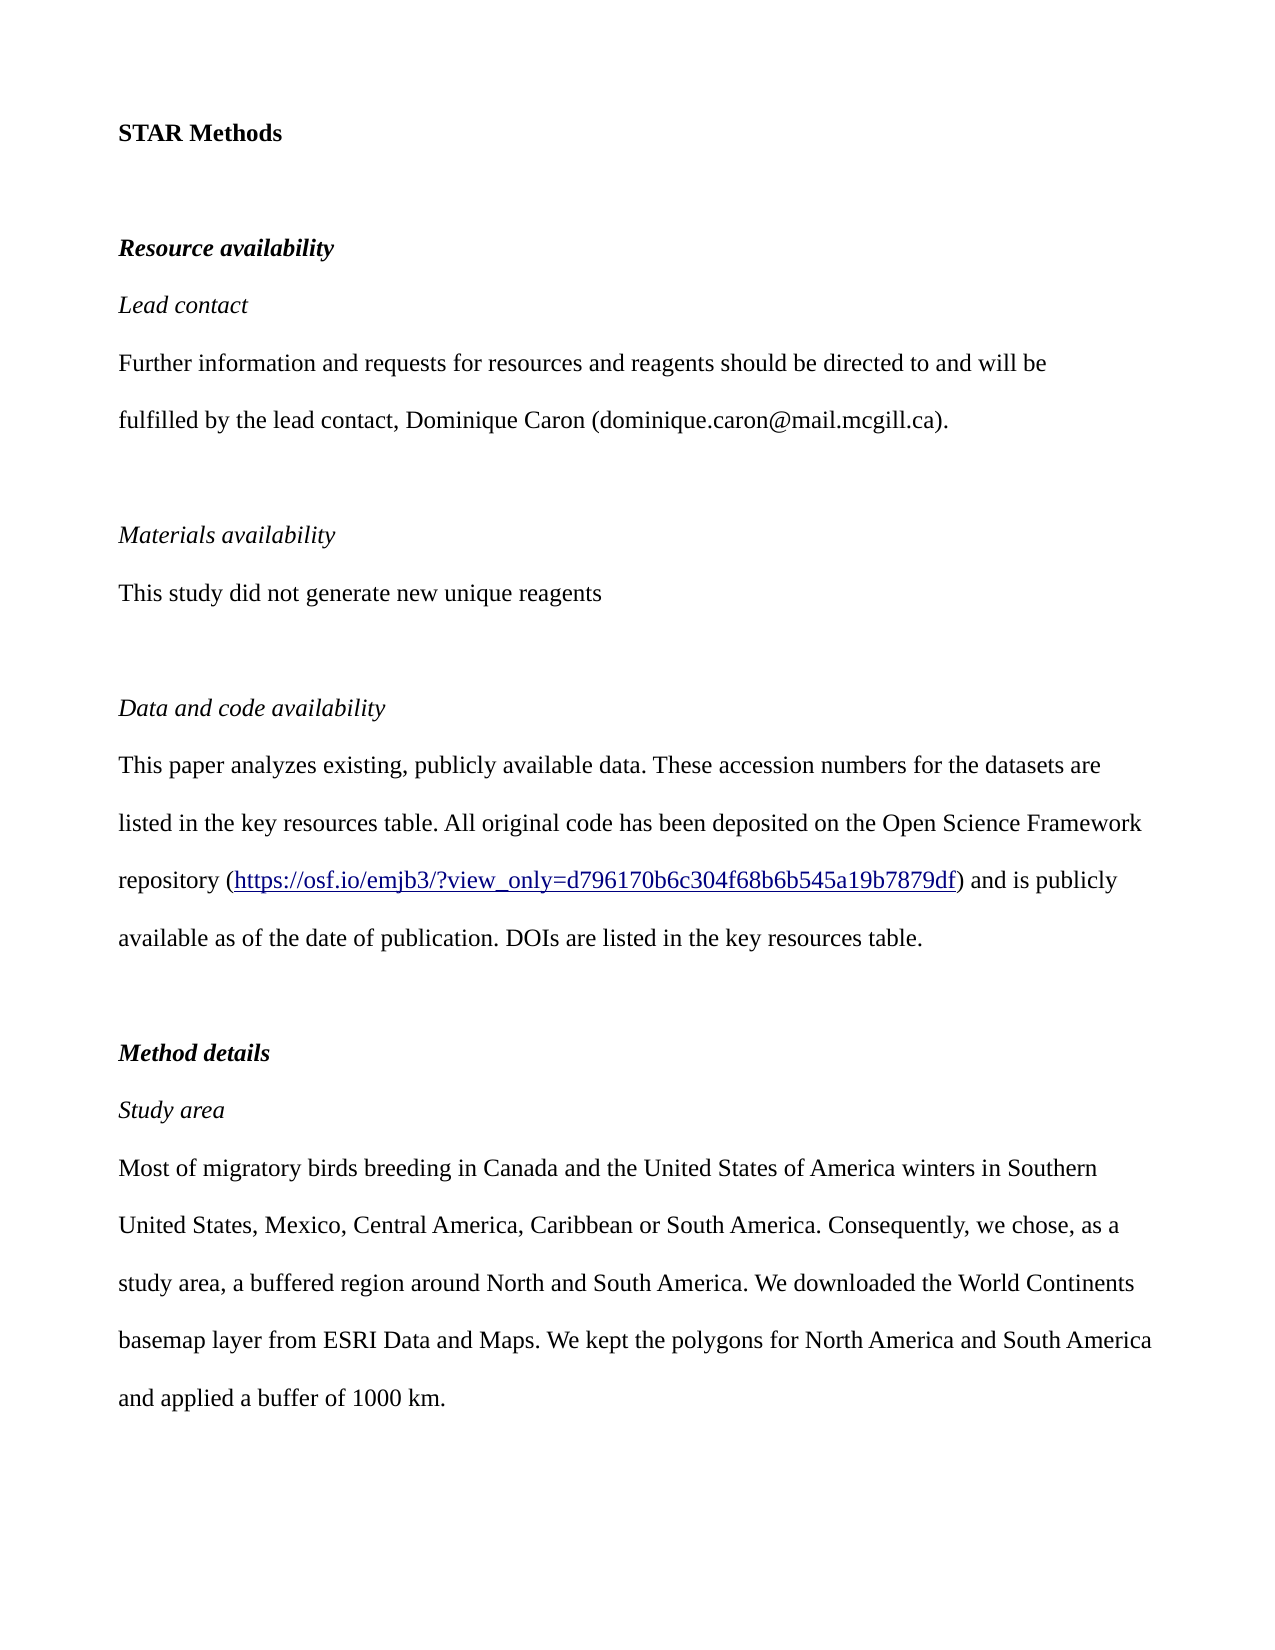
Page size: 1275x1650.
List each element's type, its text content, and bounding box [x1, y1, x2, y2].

text Materials availability [118, 521, 1157, 549]
text Most of migratory birds breeding in Canada and the United States of America winters in Southern United States, Mexico, Central America, Caribbean or South America. Consequently, we chose, as a study area, a buffered region around North and South America. We downloaded the World Continents basemap layer from ESRI Data and Maps. We kept the polygons for North America and South America and applied a buffer of 1000 km. [118, 1153, 1157, 1412]
text Further information and requests for resources and reagents should be directed to and will be [118, 348, 1157, 377]
text Study area [118, 1096, 1157, 1124]
text fulfilled by the lead contact, Dominique Caron (dominique.caron@mail.mcgill.ca). [118, 406, 1157, 434]
text Method details [118, 1038, 1157, 1067]
text Resource availability [118, 233, 1157, 262]
text This paper analyzes existing, publicly available data. These accession numbers for the datasets are listed in the key resources table. All original code has been deposited on the Open Science Framework repository (https://osf.io/emjb3/?view_only=d796170b6c304f68b6b545a19b7879df) and is publicly available as of the date of publication. DOIs are listed in the key resources table. [118, 751, 1157, 952]
text Data and code availability [118, 693, 1157, 722]
text Lead contact [118, 291, 1157, 319]
text This study did not generate new unique reagents [118, 578, 1157, 607]
text STAR Methods [118, 118, 1157, 147]
